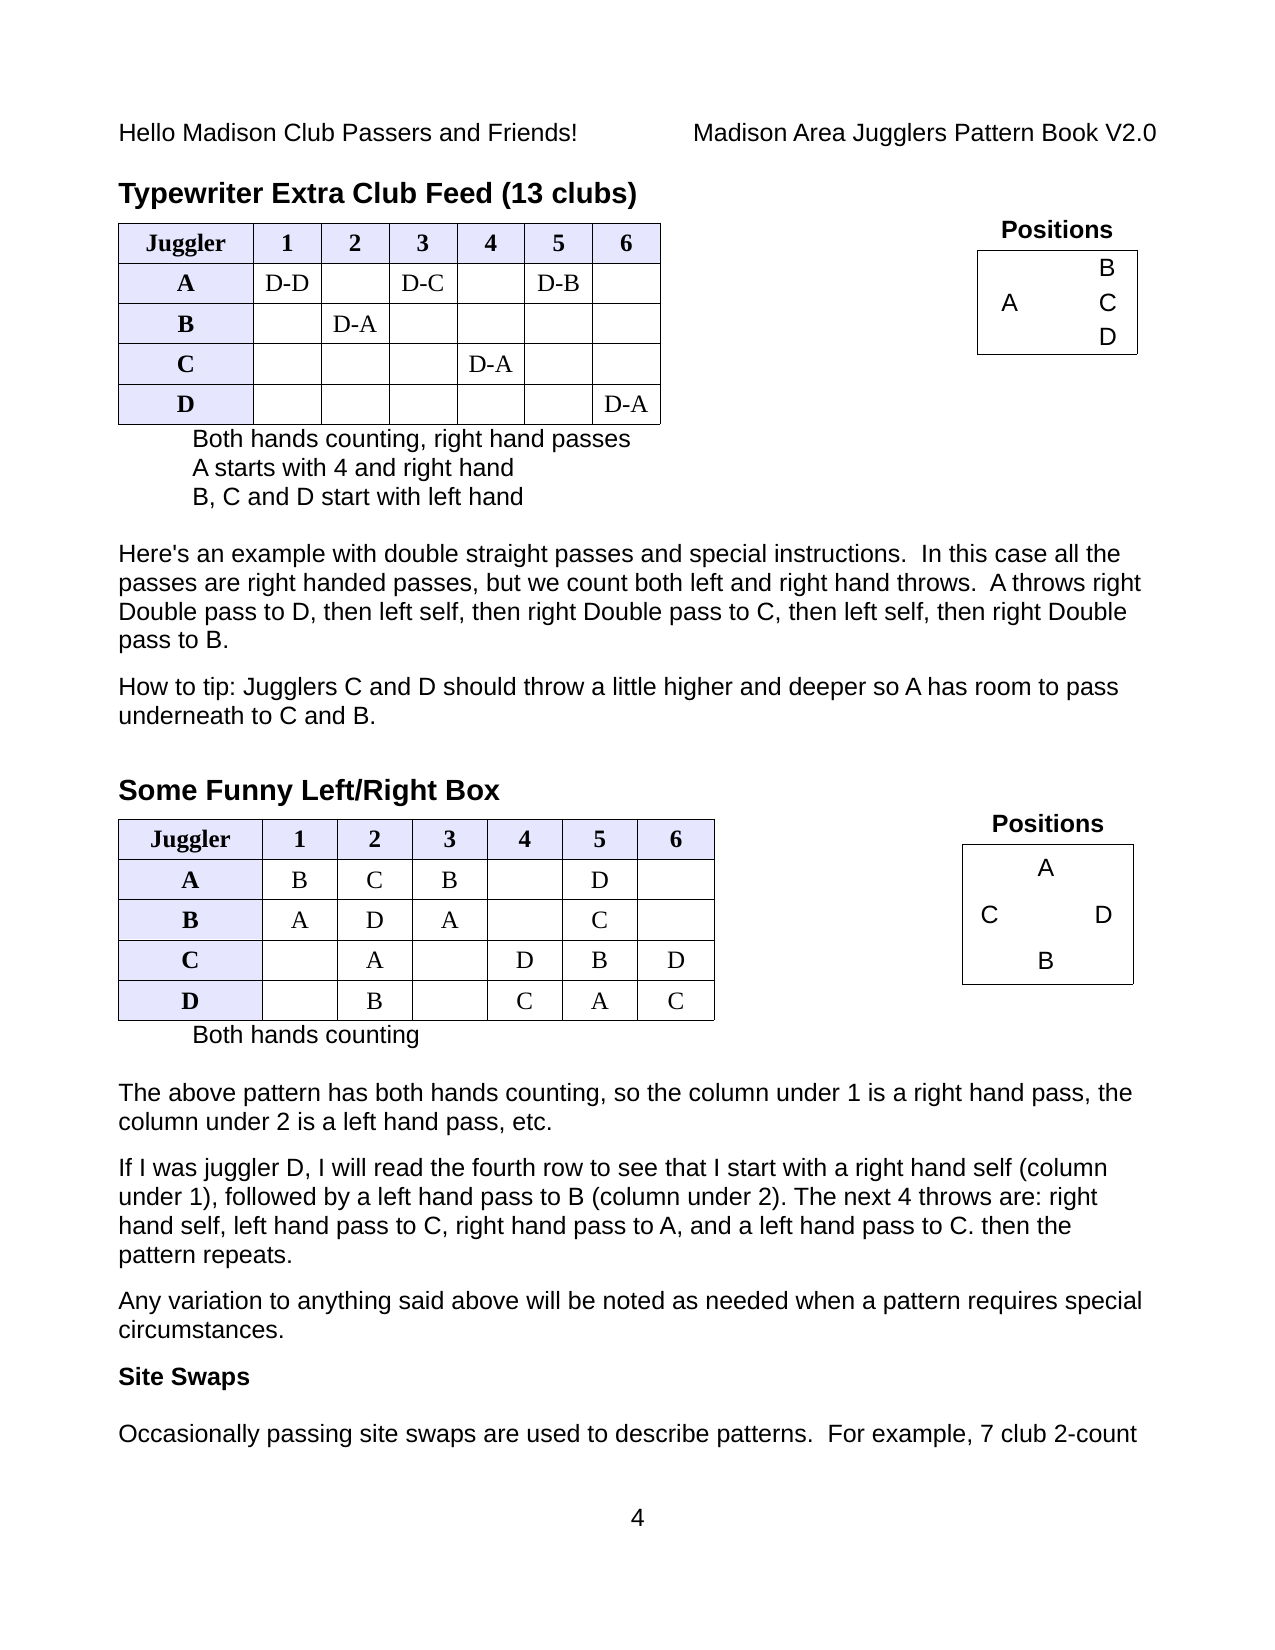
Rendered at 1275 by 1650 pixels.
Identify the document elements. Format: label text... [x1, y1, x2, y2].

text How to tip: Jugglers C and D should throw a little higher and deeper so A has room to pass underneath to C and B. [118, 672, 1157, 729]
table_cell [1019, 891, 1076, 937]
table_cell A [119, 860, 262, 899]
subtitle Some Funny Left/Right Box [118, 773, 1157, 1013]
table_cell [413, 981, 487, 1020]
table_cell C [338, 860, 412, 899]
table_cell [390, 304, 457, 343]
table_cell [254, 344, 321, 384]
table_cell [593, 304, 660, 343]
text Occasionally passing site swaps are used to describe patterns. For example, 7 club 2-count [118, 1419, 1157, 1448]
table_cell [978, 319, 1080, 354]
table_cell D [338, 900, 412, 939]
table_header 5 [525, 224, 592, 263]
table_cell [638, 860, 714, 899]
subtitle Typewriter Extra Club Feed (13 clubs) [118, 176, 1157, 384]
table_cell [638, 900, 714, 939]
table_cell [458, 385, 524, 424]
table_cell [525, 304, 592, 343]
table_cell [1076, 845, 1133, 891]
table_cell [390, 344, 457, 384]
table_cell [525, 385, 592, 424]
table_header 3 [413, 820, 487, 859]
table_header 3 [390, 224, 457, 263]
table_cell B [563, 941, 637, 980]
table_cell [488, 900, 562, 939]
table_cell B [263, 860, 337, 899]
table_header 4 [488, 820, 562, 859]
table_cell D-A [322, 304, 389, 343]
table_cell C [119, 941, 262, 980]
table_cell [963, 937, 1019, 984]
table_cell [322, 344, 389, 384]
text Both hands counting, right hand passes [118, 424, 1157, 453]
table_cell [458, 304, 524, 343]
text A starts with 4 and right hand [118, 453, 1157, 482]
table_header 1 [254, 224, 321, 263]
table_header 5 [563, 820, 637, 859]
table_cell B [413, 860, 487, 899]
table_cell B [1080, 251, 1137, 284]
table_cell D-A [458, 344, 524, 384]
text The above pattern has both hands counting, so the column under 1 is a right hand pass, the column under 2 is a left hand pass, etc. [118, 1078, 1157, 1135]
table_cell [263, 981, 337, 1020]
table_cell A [338, 941, 412, 980]
table_cell [963, 845, 1019, 891]
text Here's an example with double straight passes and special instructions. In this case all the passes are right handed passes, but we count both left and right hand throws. A throws right Double pass to D, then left self, then right Double pass to C, then left self, then right Double pass to B. [118, 539, 1157, 654]
table_cell [390, 385, 457, 424]
table_cell D-A [593, 385, 660, 424]
table_cell A [978, 285, 1080, 319]
table_cell [322, 385, 389, 424]
table_cell D [119, 981, 262, 1020]
table_cell D [563, 860, 637, 899]
table_cell [322, 264, 389, 303]
table_cell C [1080, 285, 1137, 319]
table_cell D-D [254, 264, 321, 303]
table_cell A [1019, 845, 1076, 891]
table_cell [1076, 937, 1133, 984]
table_header 6 [593, 224, 660, 263]
table_cell [254, 304, 321, 343]
table_header Juggler [119, 820, 262, 859]
table_cell [458, 264, 524, 303]
table_cell A [263, 900, 337, 939]
table_cell A [119, 264, 253, 303]
table_cell C [638, 981, 714, 1020]
table_cell A [413, 900, 487, 939]
table_header Positions [977, 210, 1137, 250]
table_header 4 [458, 224, 524, 263]
text B, C and D start with left hand [118, 482, 1157, 510]
text Any variation to anything said above will be noted as needed when a pattern requires special circumstances. [118, 1286, 1157, 1344]
table_cell [254, 385, 321, 424]
table_cell [488, 860, 562, 899]
text If I was juggler D, I will read the fourth row to see that I start with a right hand self (column under 1), followed by a left hand pass to B (column under 2). The next 4 throws are: right hand self, left hand pass to C, right hand pass to A, and a left hand pass to C. then the pattern repeats. [118, 1153, 1157, 1268]
table_cell [525, 344, 592, 384]
table_header Juggler [119, 224, 253, 263]
table_cell B [119, 304, 253, 343]
table_header Positions [963, 804, 1133, 844]
table_cell D [119, 385, 253, 424]
table_header 6 [638, 820, 714, 859]
table_cell [978, 251, 1080, 284]
table_cell D [1076, 891, 1133, 937]
table_cell C [563, 900, 637, 939]
table_header 2 [338, 820, 412, 859]
table_cell C [963, 891, 1019, 937]
table_cell [413, 941, 487, 980]
table_cell D [488, 941, 562, 980]
text Both hands counting [118, 1020, 1157, 1049]
table_cell B [119, 900, 262, 939]
table_cell B [1019, 937, 1076, 984]
table_cell B [338, 981, 412, 1020]
text Site Swaps [118, 1362, 1157, 1391]
table_cell D [638, 941, 714, 980]
table_cell D-C [390, 264, 457, 303]
table_cell [593, 264, 660, 303]
table_cell [593, 344, 660, 384]
table_header 2 [322, 224, 389, 263]
table_cell A [563, 981, 637, 1020]
table_cell C [119, 344, 253, 384]
table_header 1 [263, 820, 337, 859]
table_cell D [1080, 319, 1137, 354]
table_cell D-B [525, 264, 592, 303]
table_cell C [488, 981, 562, 1020]
table_cell [263, 941, 337, 980]
